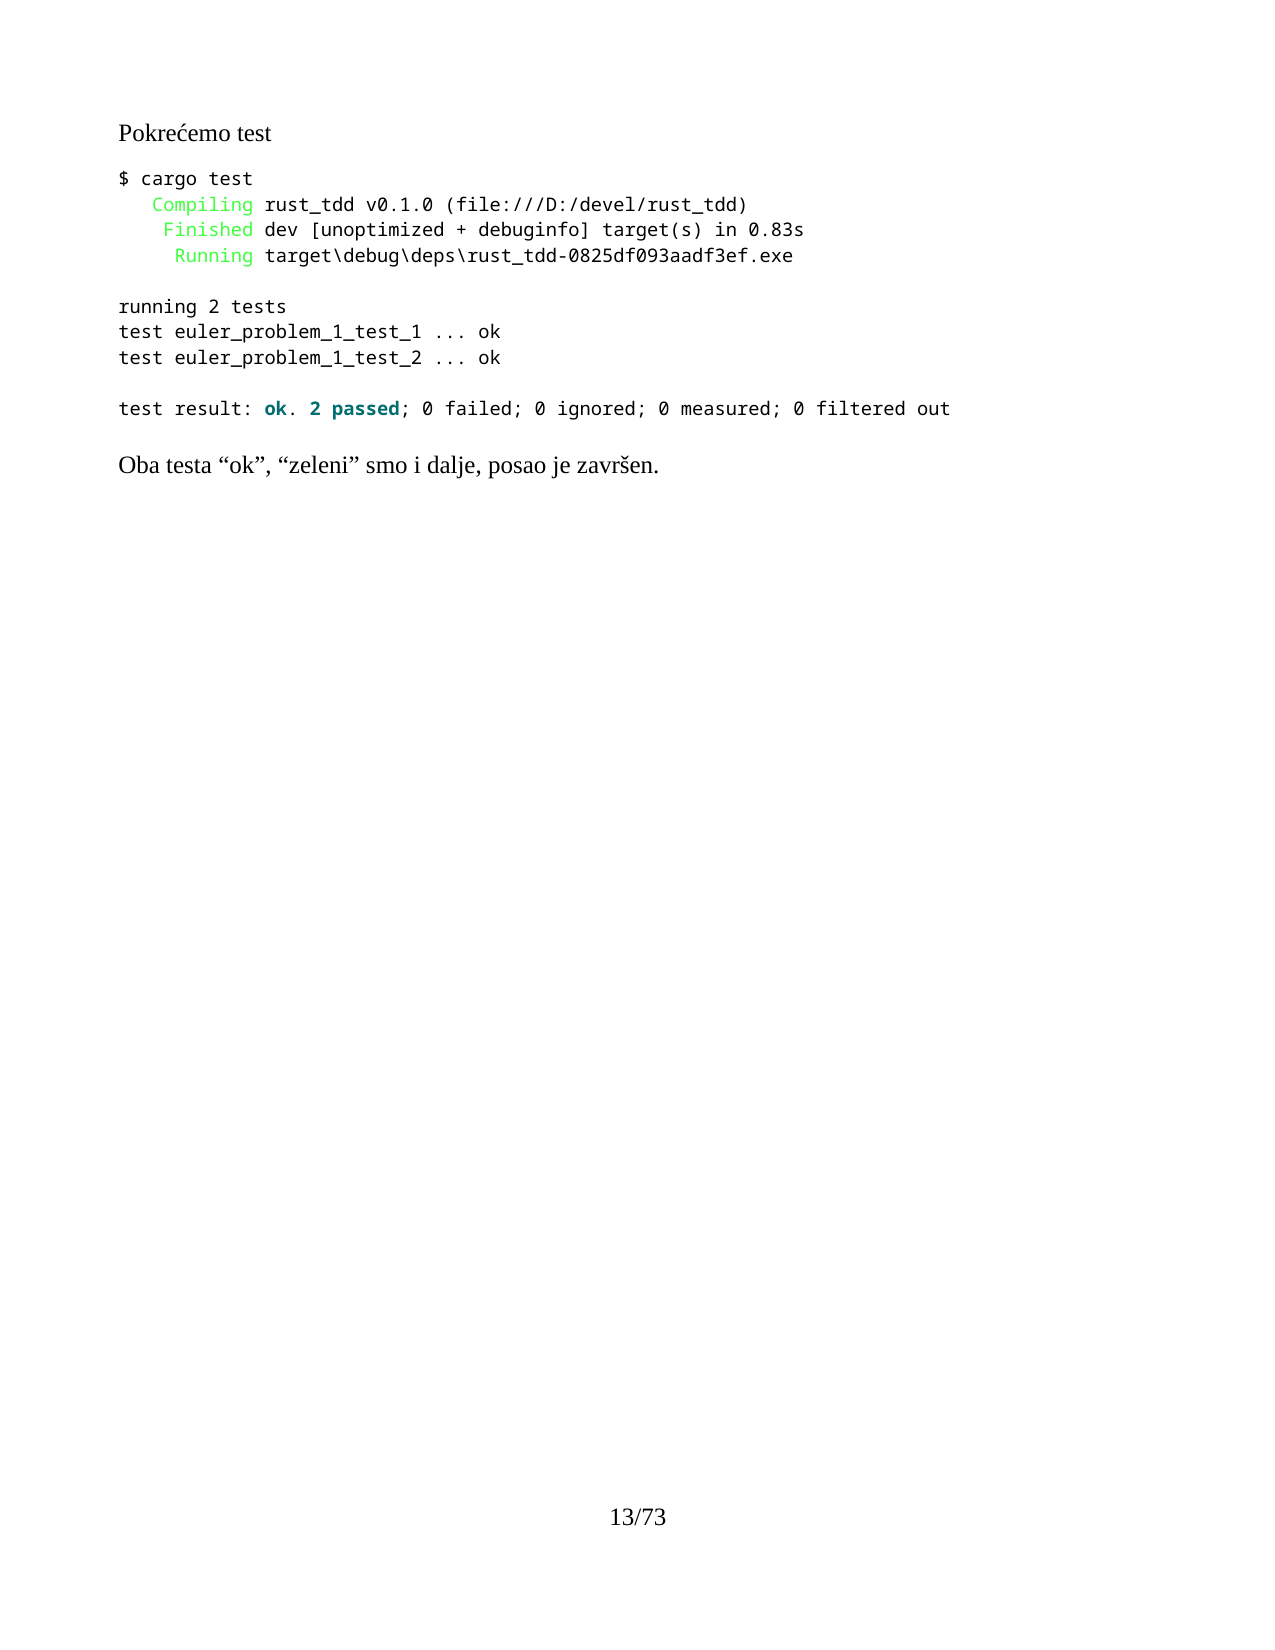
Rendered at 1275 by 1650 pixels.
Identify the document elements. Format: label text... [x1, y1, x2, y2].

text Running target\debug\deps\rust_tdd-0825df093aadf3ef.exe [118, 242, 1157, 268]
text Oba testa “ok”, “zeleni” smo i dalje, posao je završen. [118, 450, 1157, 478]
text Compiling rust_tdd v0.1.0 (file:///D:/devel/rust_tdd) [118, 191, 1157, 217]
text test result: ok. 2 passed; 0 failed; 0 ignored; 0 measured; 0 filtered out [118, 395, 1157, 421]
text test euler_problem_1_test_2 ... ok [118, 344, 1157, 370]
text Finished dev [unoptimized + debuginfo] target(s) in 0.83s [118, 217, 1157, 242]
text running 2 tests [118, 293, 1157, 319]
text $ cargo test [118, 166, 1157, 191]
text Pokrećemo test [118, 118, 1157, 147]
text test euler_problem_1_test_1 ... ok [118, 319, 1157, 344]
